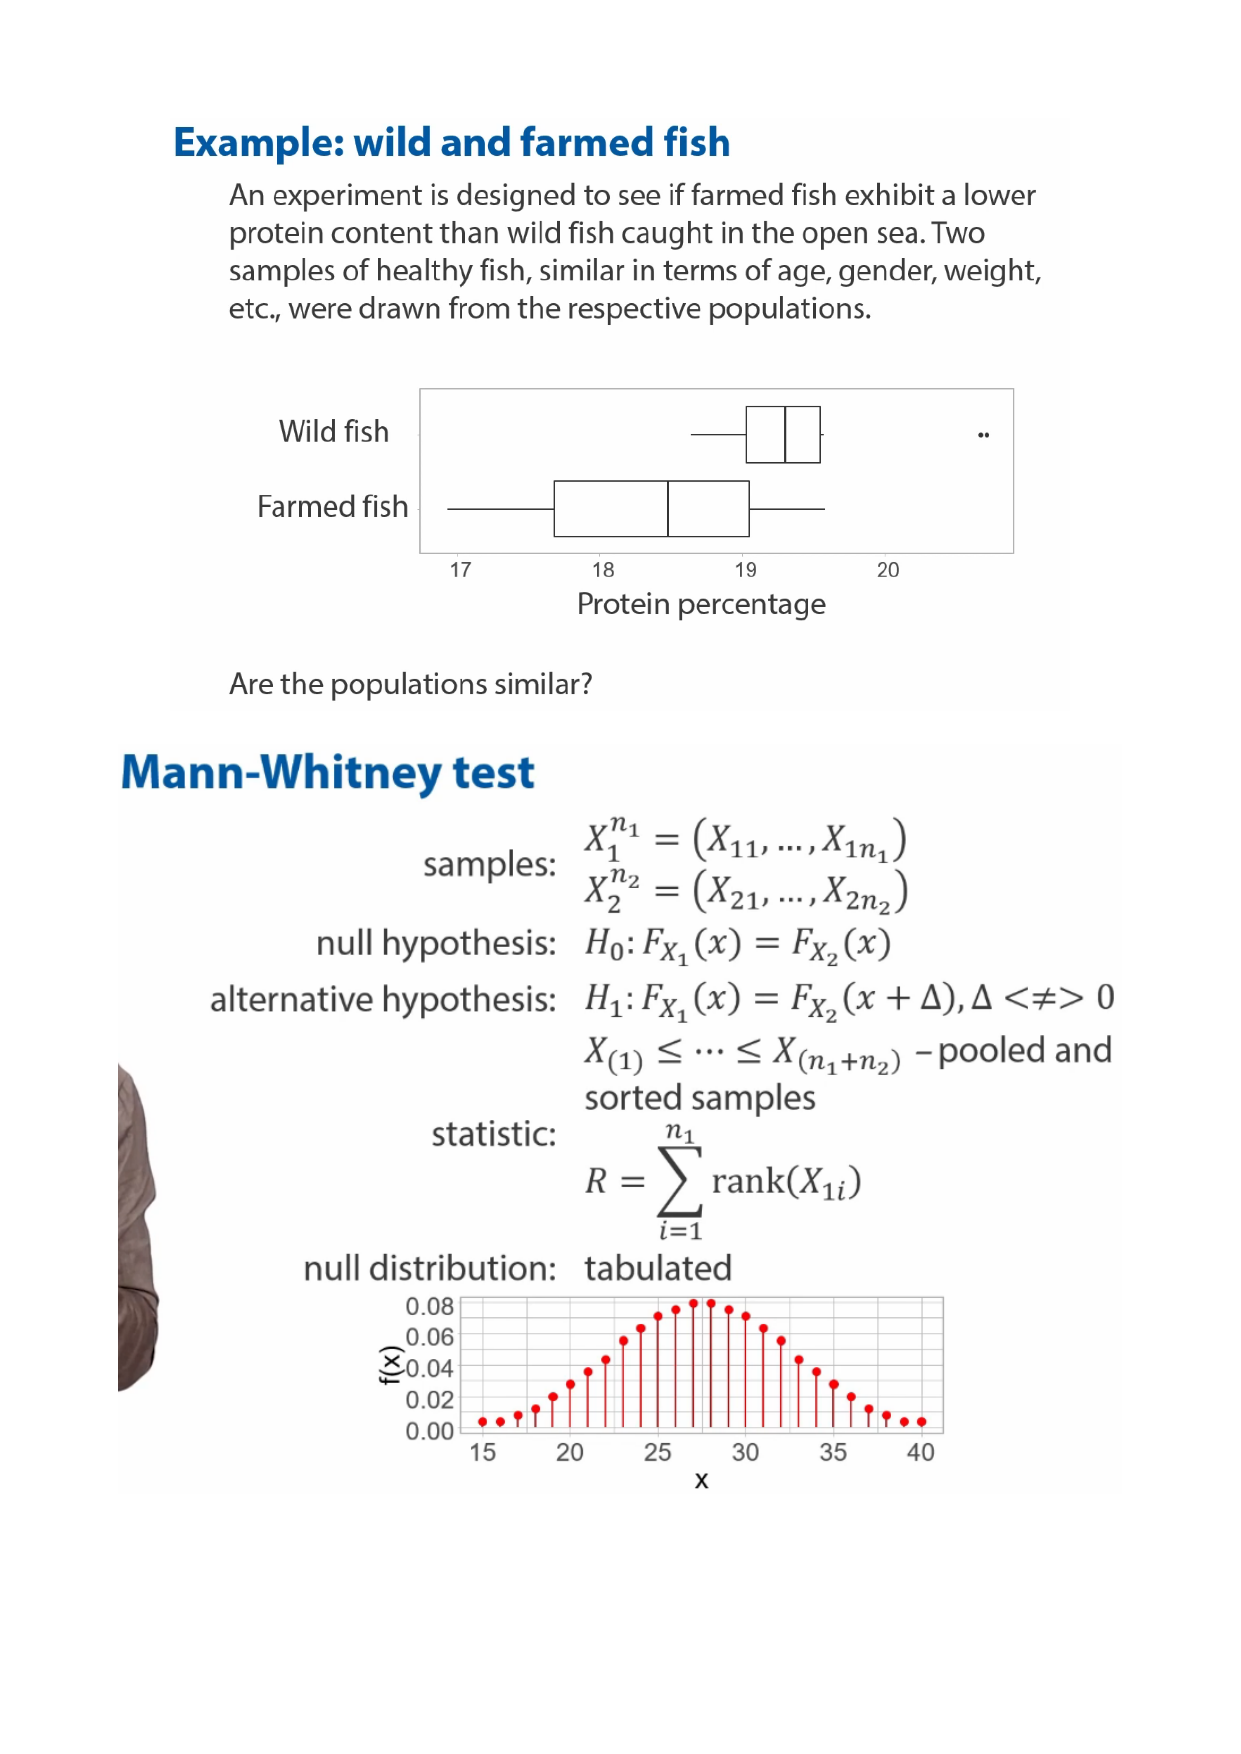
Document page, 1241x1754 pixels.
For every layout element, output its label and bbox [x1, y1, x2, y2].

picture [170, 118, 1070, 711]
picture [118, 744, 1123, 1494]
